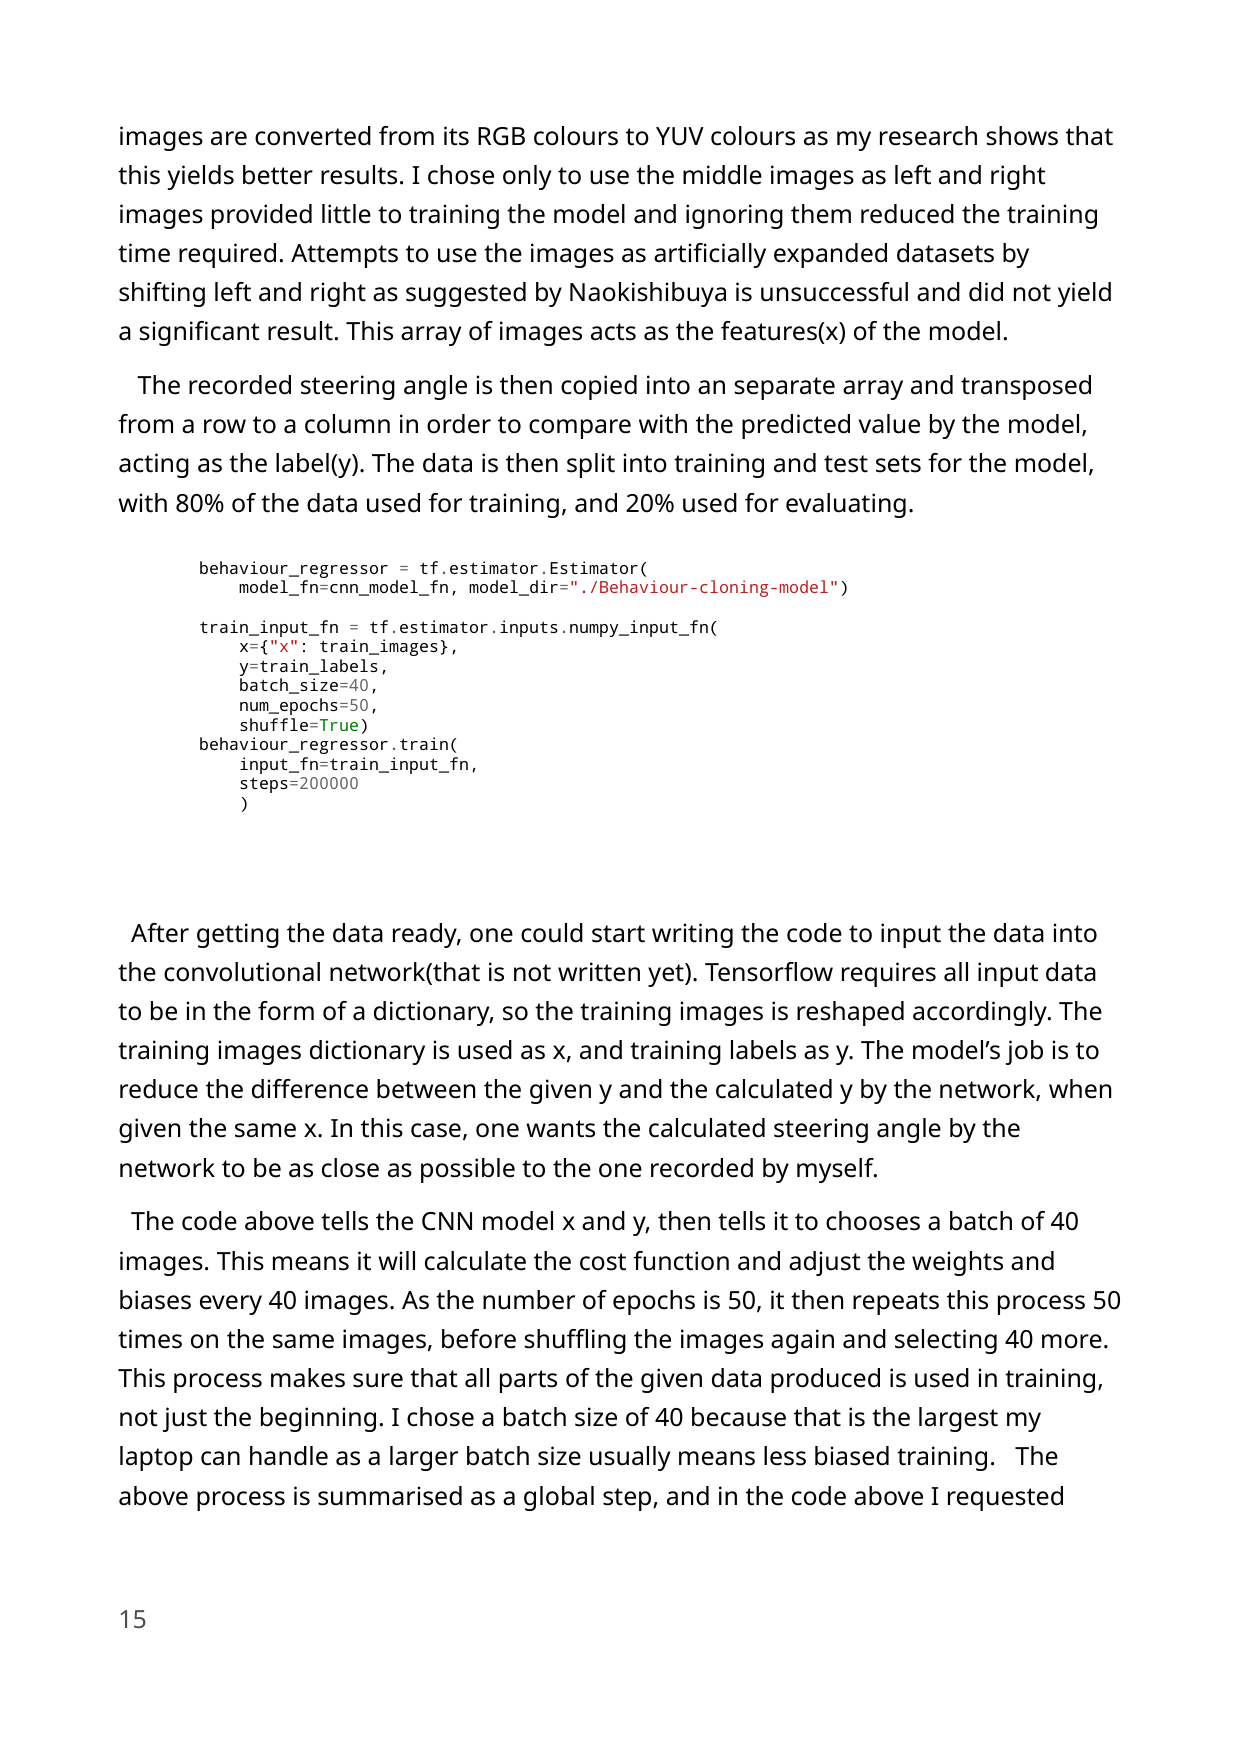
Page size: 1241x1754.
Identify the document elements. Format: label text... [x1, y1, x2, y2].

text The code above tells the CNN model x and y, then tells it to chooses a batch of 40 images. This means it will calculate the cost function and adjust the weights and biases every 40 images. As the number of epochs is 50, it then repeats this process 50 times on the same images, before shuffling the images again and selecting 40 more. This process makes sure that all parts of the given data produced is used in training, not just the beginning. I chose a batch size of 40 because that is the largest my laptop can handle as a larger batch size usually means less biased training. The above process is summarised as a global step, and in the code above I requested [118, 1204, 1122, 1512]
text The recorded steering angle is then copied into an separate array and transposed from a row to a column in order to compare with the predicted value by the model, acting as the label(y). The data is then split into training and test sets for the model, with 80% of the data used for training, and 20% used for evaluating. [118, 368, 1122, 519]
text images are converted from its RGB colours to YUV colours as my research shows that this yields better results. I chose only to use the middle images as left and right images provided little to training the model and ignoring them reduced the training time required. Attempts to use the images as artificially expanded datasets by shifting left and right as suggested by Naokishibuya is unsuccessful and did not yield a significant result. This array of images acts as the features(x) of the model. [118, 118, 1122, 348]
text After getting the data ready, one could start writing the code to input the data into the convolutional network(that is not written yet). Tensorflow requires all input data to be in the form of a dictionary, so the training images is reshaped accordingly. The training images dictionary is used as x, and training labels as y. The model’s job is to reduce the difference between the given y and the calculated y by the network, when given the same x. In this case, one wants the calculated steering angle by the network to be as close as possible to the one recorded by myself. [118, 915, 1122, 1184]
